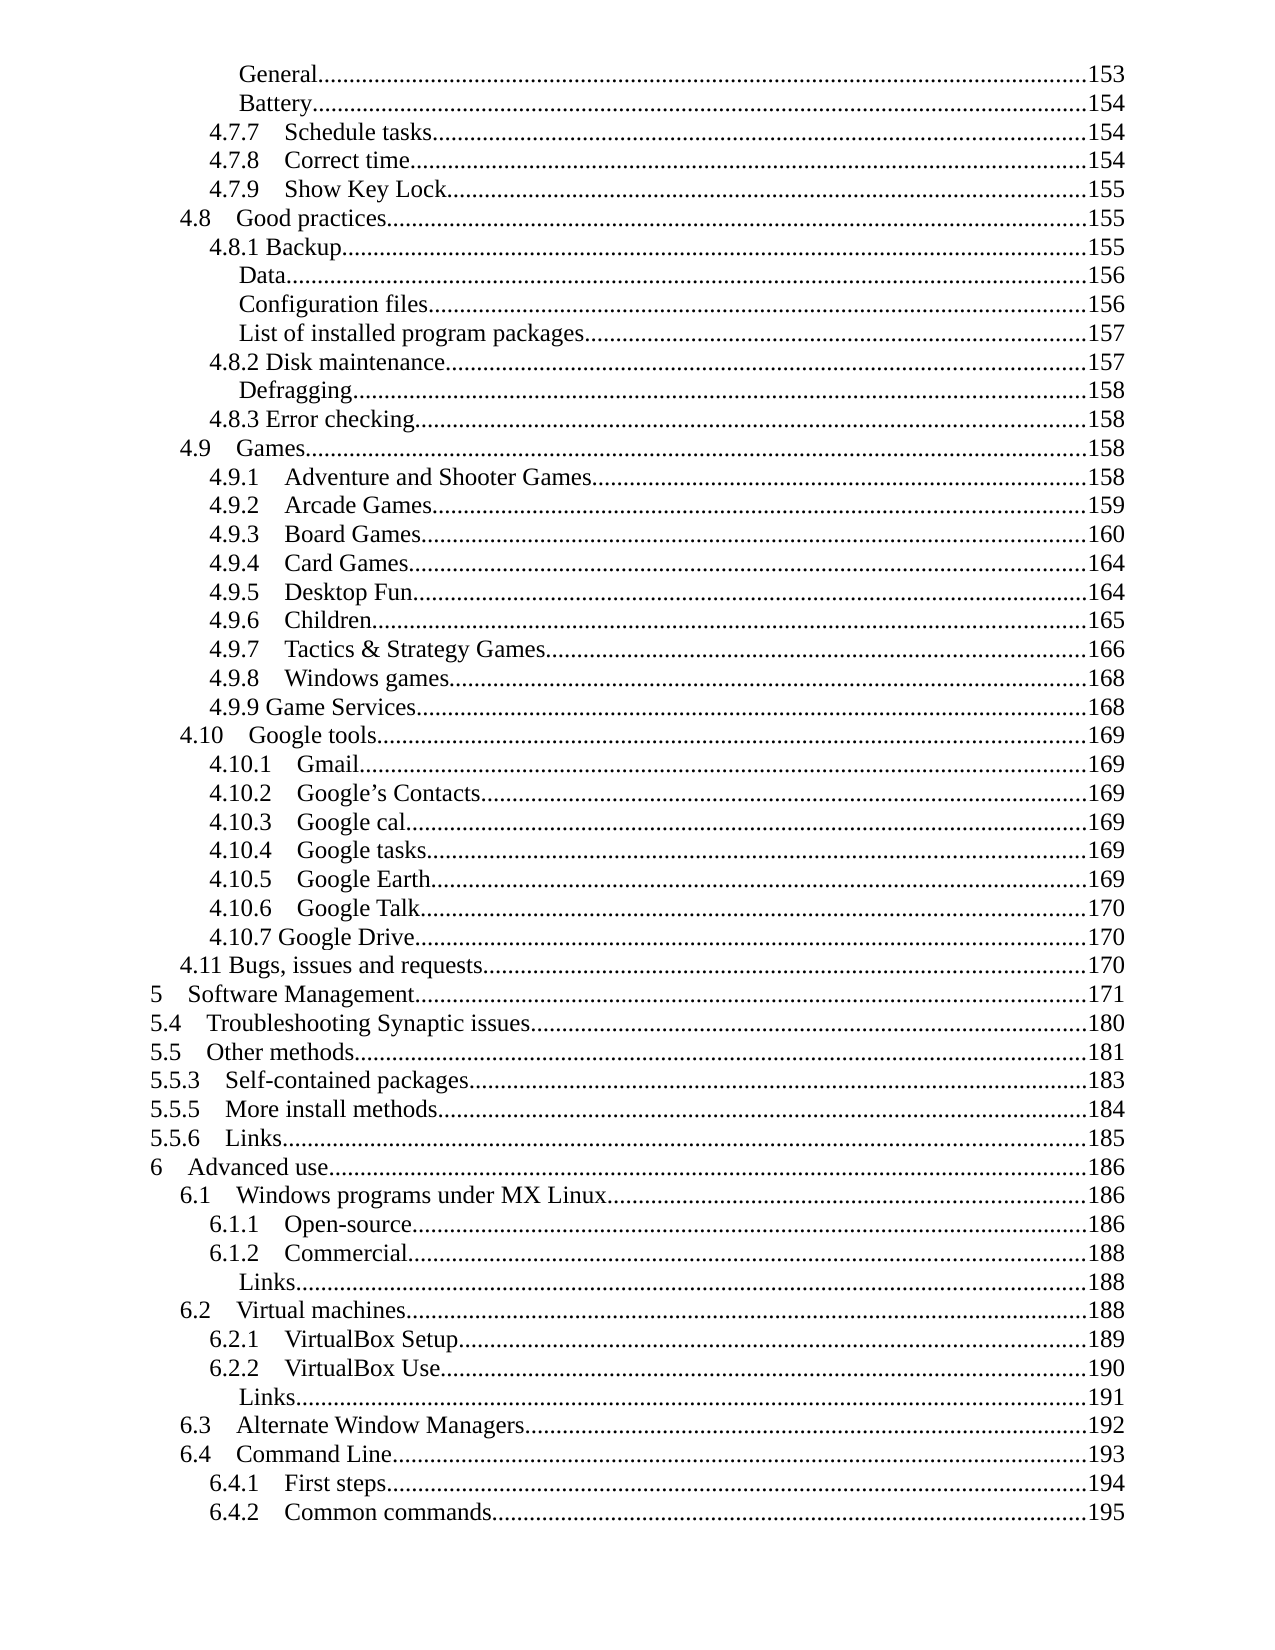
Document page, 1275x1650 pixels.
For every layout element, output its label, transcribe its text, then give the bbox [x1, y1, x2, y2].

text 4.9.4 Card Games 164 [209, 548, 1125, 577]
text 4.9.5 Desktop Fun 164 [209, 577, 1125, 605]
text 4.8.1 Backup 155 [209, 232, 1125, 260]
text 4.10.1 Gmail 169 [209, 749, 1125, 778]
text General 153 [238, 59, 1125, 88]
text 6.1.1 Open-source 186 [209, 1209, 1125, 1238]
text 4.9.6 Children 165 [209, 605, 1125, 634]
text 4.9.7 Tactics & Strategy Games 166 [209, 634, 1125, 663]
text 4.9.1 Adventure and Shooter Games 158 [209, 462, 1125, 490]
text 6.4.1 First steps 194 [209, 1468, 1125, 1497]
text Data 156 [238, 260, 1125, 289]
text Defragging 158 [238, 375, 1125, 404]
text 4.10.2 Google’s Contacts 169 [209, 778, 1125, 807]
text List of installed program packages 157 [238, 318, 1125, 347]
text 4.7.7 Schedule tasks 154 [209, 117, 1125, 145]
text 6.2.2 VirtualBox Use 190 [209, 1353, 1125, 1382]
text 4.8.3 Error checking 158 [209, 404, 1125, 433]
text 6.1.2 Commercial 188 [209, 1238, 1125, 1267]
text Links 188 [238, 1267, 1125, 1295]
text 4.8.2 Disk maintenance 157 [209, 347, 1125, 375]
text 4.9.3 Board Games 160 [209, 519, 1125, 548]
text 4.10.3 Google cal 169 [209, 807, 1125, 835]
text 4.10.4 Google tasks 169 [209, 835, 1125, 864]
text 4.9.2 Arcade Games 159 [209, 490, 1125, 519]
text 4.10.7 Google Drive 170 [209, 922, 1125, 950]
text 6.2.1 VirtualBox Setup 189 [209, 1324, 1125, 1353]
text 4.10.5 Google Earth 169 [209, 864, 1125, 893]
text Configuration files 156 [238, 289, 1125, 318]
text Links 191 [238, 1382, 1125, 1410]
text 4.7.8 Correct time 154 [209, 145, 1125, 174]
text 4.9.8 Windows games 168 [209, 663, 1125, 692]
text 4.7.9 Show Key Lock 155 [209, 174, 1125, 203]
text 4.9.9 Game Services 168 [209, 692, 1125, 720]
text 6.4.2 Common commands 195 [209, 1497, 1125, 1525]
text 4.10.6 Google Talk 170 [209, 893, 1125, 922]
text Battery 154 [238, 88, 1125, 117]
